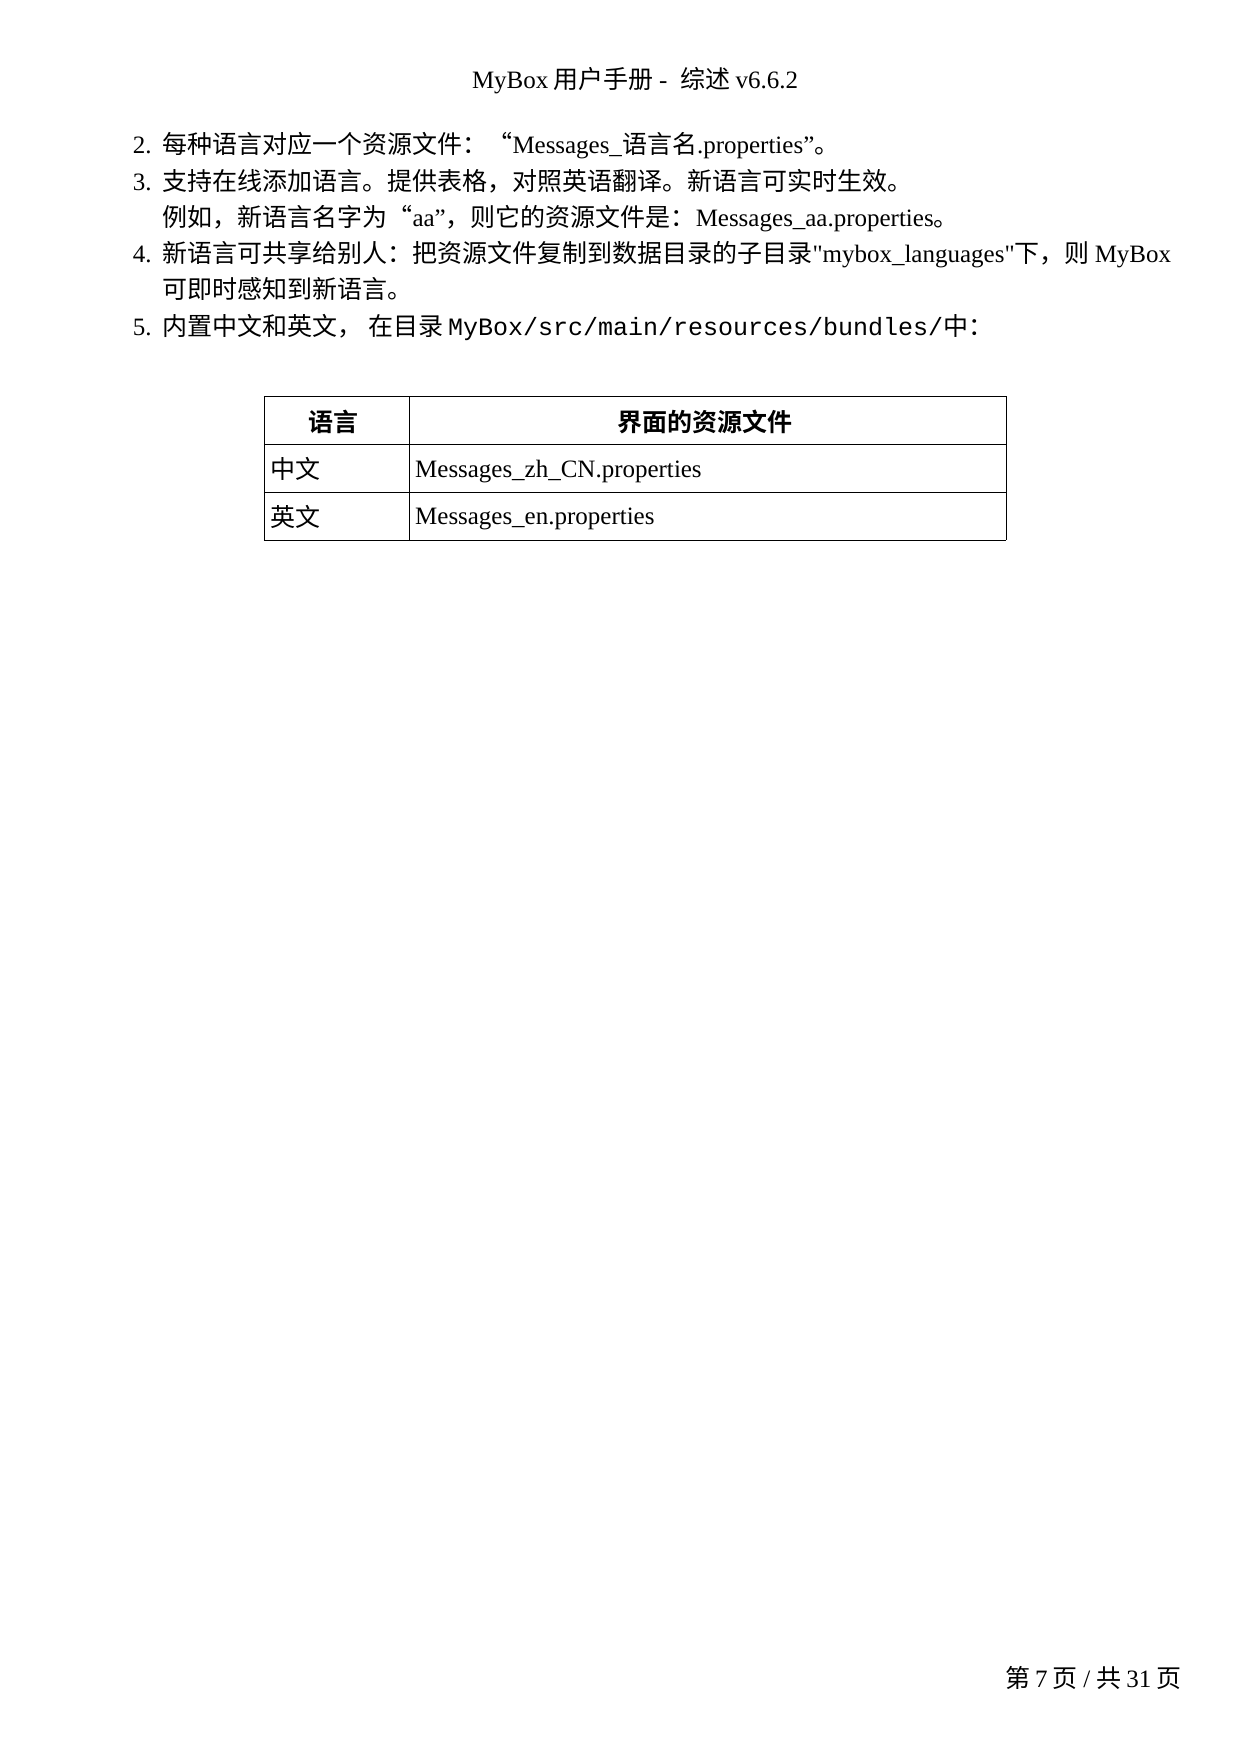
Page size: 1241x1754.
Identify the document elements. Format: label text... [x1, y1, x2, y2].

table_header 语言 [265, 397, 409, 444]
list 支持在线添加语言。提供表格，对照英语翻译。新语言可实时生效。 例如，新语言名字为“aa”，则它的资源文件是：Messages_aa.properties。 [133, 161, 1181, 233]
table_header 界面的资源文件 [410, 397, 1006, 444]
list 新语言可共享给别人：把资源文件复制到数据目录的子目录"mybox_languages"下，则MyBox可即时感知到新语言。 [133, 233, 1181, 306]
list 内置中文和英文， 在目录MyBox/src/main/resources/bundles/中： [133, 306, 1181, 342]
table_cell Messages_en.properties [410, 493, 1006, 540]
table_cell 英文 [265, 493, 409, 540]
list 每种语言对应一个资源文件：“Messages_语言名.properties”。 [133, 125, 1181, 161]
table_cell Messages_zh_CN.properties [410, 445, 1006, 492]
table_cell 中文 [265, 445, 409, 492]
